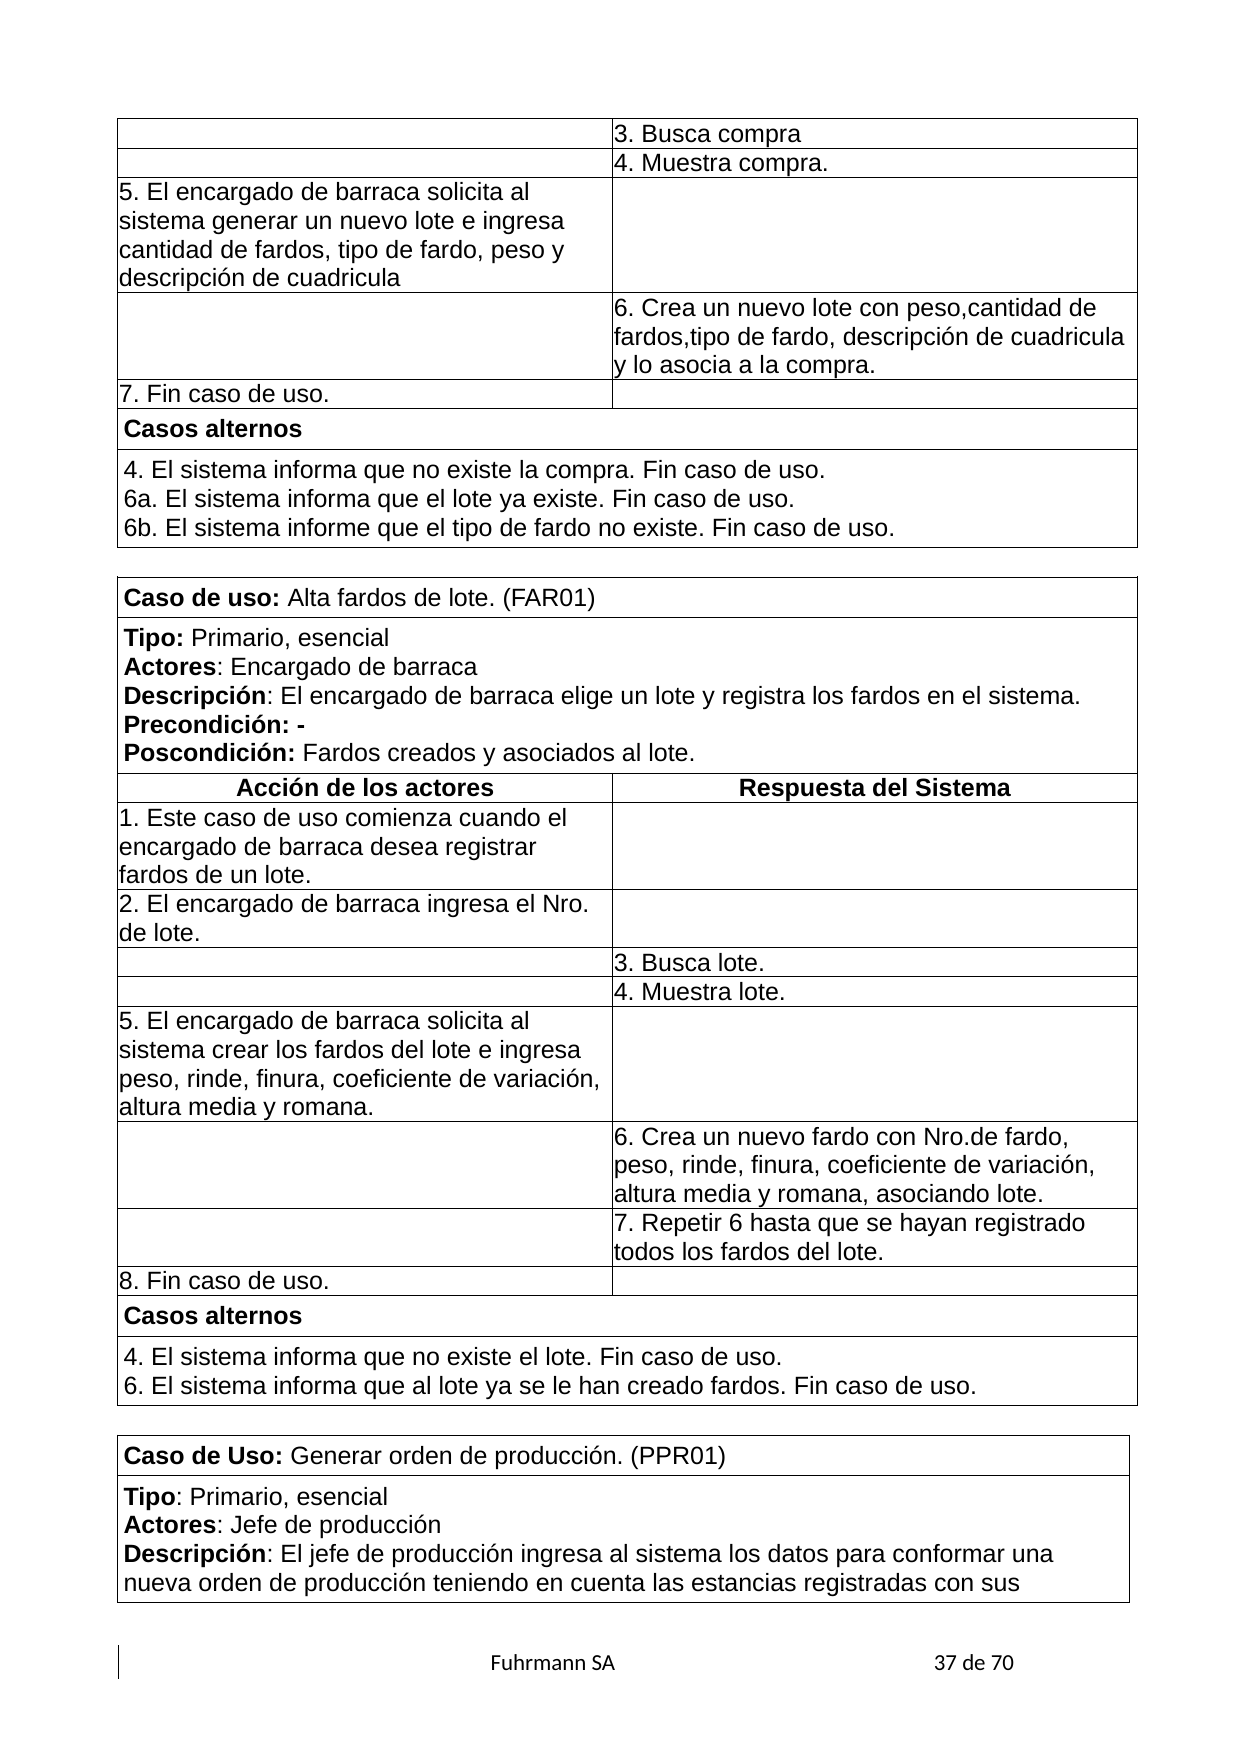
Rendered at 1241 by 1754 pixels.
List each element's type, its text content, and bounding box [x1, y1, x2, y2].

table_cell [118, 948, 612, 976]
table_cell 4. Muestra compra. [613, 149, 1137, 177]
table_cell Casos alternos [118, 409, 1137, 449]
table_cell 7. Repetir 6 hasta que se hayan registrado todos los fardos del lote. [613, 1209, 1137, 1266]
table_cell Casos alternos [118, 1296, 1137, 1336]
table_cell [118, 119, 612, 147]
table_cell [613, 890, 1137, 947]
table_cell Tipo: Primario, esencial Actores: Jefe de producción Descripción: El jefe de producción ingresa al sistema los datos para conformar una nueva orden de producción teniendo en cuenta las estancias registradas con sus [118, 1476, 1129, 1602]
table_cell Respuesta del Sistema [613, 774, 1137, 802]
table_header Caso de Uso: Generar orden de producción. (PPR01) [118, 1436, 1129, 1475]
table_cell 6. Crea un nuevo lote con peso,cantidad de fardos,tipo de fardo, descripción de cuadricula y lo asocia a la compra. [613, 293, 1137, 379]
table_cell 5. El encargado de barraca solicita al sistema generar un nuevo lote e ingresa cantidad de fardos, tipo de fardo, peso y descripción de cuadricula [118, 178, 612, 292]
table_cell 5. El encargado de barraca solicita al sistema crear los fardos del lote e ingresa peso, rinde, finura, coeficiente de variación, altura media y romana. [118, 1007, 612, 1121]
table_header Caso de uso: Alta fardos de lote. (FAR01) [118, 578, 1137, 617]
table_cell Tipo: Primario, esencial Actores: Encargado de barraca Descripción: El encargado de barraca elige un lote y registra los fardos en el sistema. Precondición: - Poscondición: Fardos creados y asociados al lote. [118, 618, 1137, 773]
table_cell 4. El sistema informa que no existe el lote. Fin caso de uso. 6. El sistema informa que al lote ya se le han creado fardos. Fin caso de uso. [118, 1337, 1137, 1405]
table_cell [118, 149, 612, 177]
table_cell [613, 380, 1137, 408]
table_cell 7. Fin caso de uso. [118, 380, 612, 408]
table_cell 4. Muestra lote. [613, 977, 1137, 1006]
table_cell 3. Busca compra [613, 119, 1137, 147]
table_cell 4. El sistema informa que no existe la compra. Fin caso de uso. 6a. El sistema informa que el lote ya existe. Fin caso de uso. 6b. El sistema informe que el tipo de fardo no existe. Fin caso de uso. [118, 450, 1137, 547]
table_cell [613, 178, 1137, 292]
table_cell Acción de los actores [118, 774, 612, 802]
table_cell 6. Crea un nuevo fardo con Nro.de fardo, peso, rinde, finura, coeficiente de variación, altura media y romana, asociando lote. [613, 1122, 1137, 1208]
table_cell [613, 803, 1137, 889]
table_cell [118, 1209, 612, 1266]
table_cell 8. Fin caso de uso. [118, 1267, 612, 1295]
table_cell [118, 1122, 612, 1208]
table_cell 2. El encargado de barraca ingresa el Nro. de lote. [118, 890, 612, 947]
table_cell [118, 293, 612, 379]
table_cell 3. Busca lote. [613, 948, 1137, 976]
table_cell [118, 977, 612, 1006]
table_cell [613, 1267, 1137, 1295]
table_cell [613, 1007, 1137, 1121]
table_cell 1. Este caso de uso comienza cuando el encargado de barraca desea registrar fardos de un lote. [118, 803, 612, 889]
